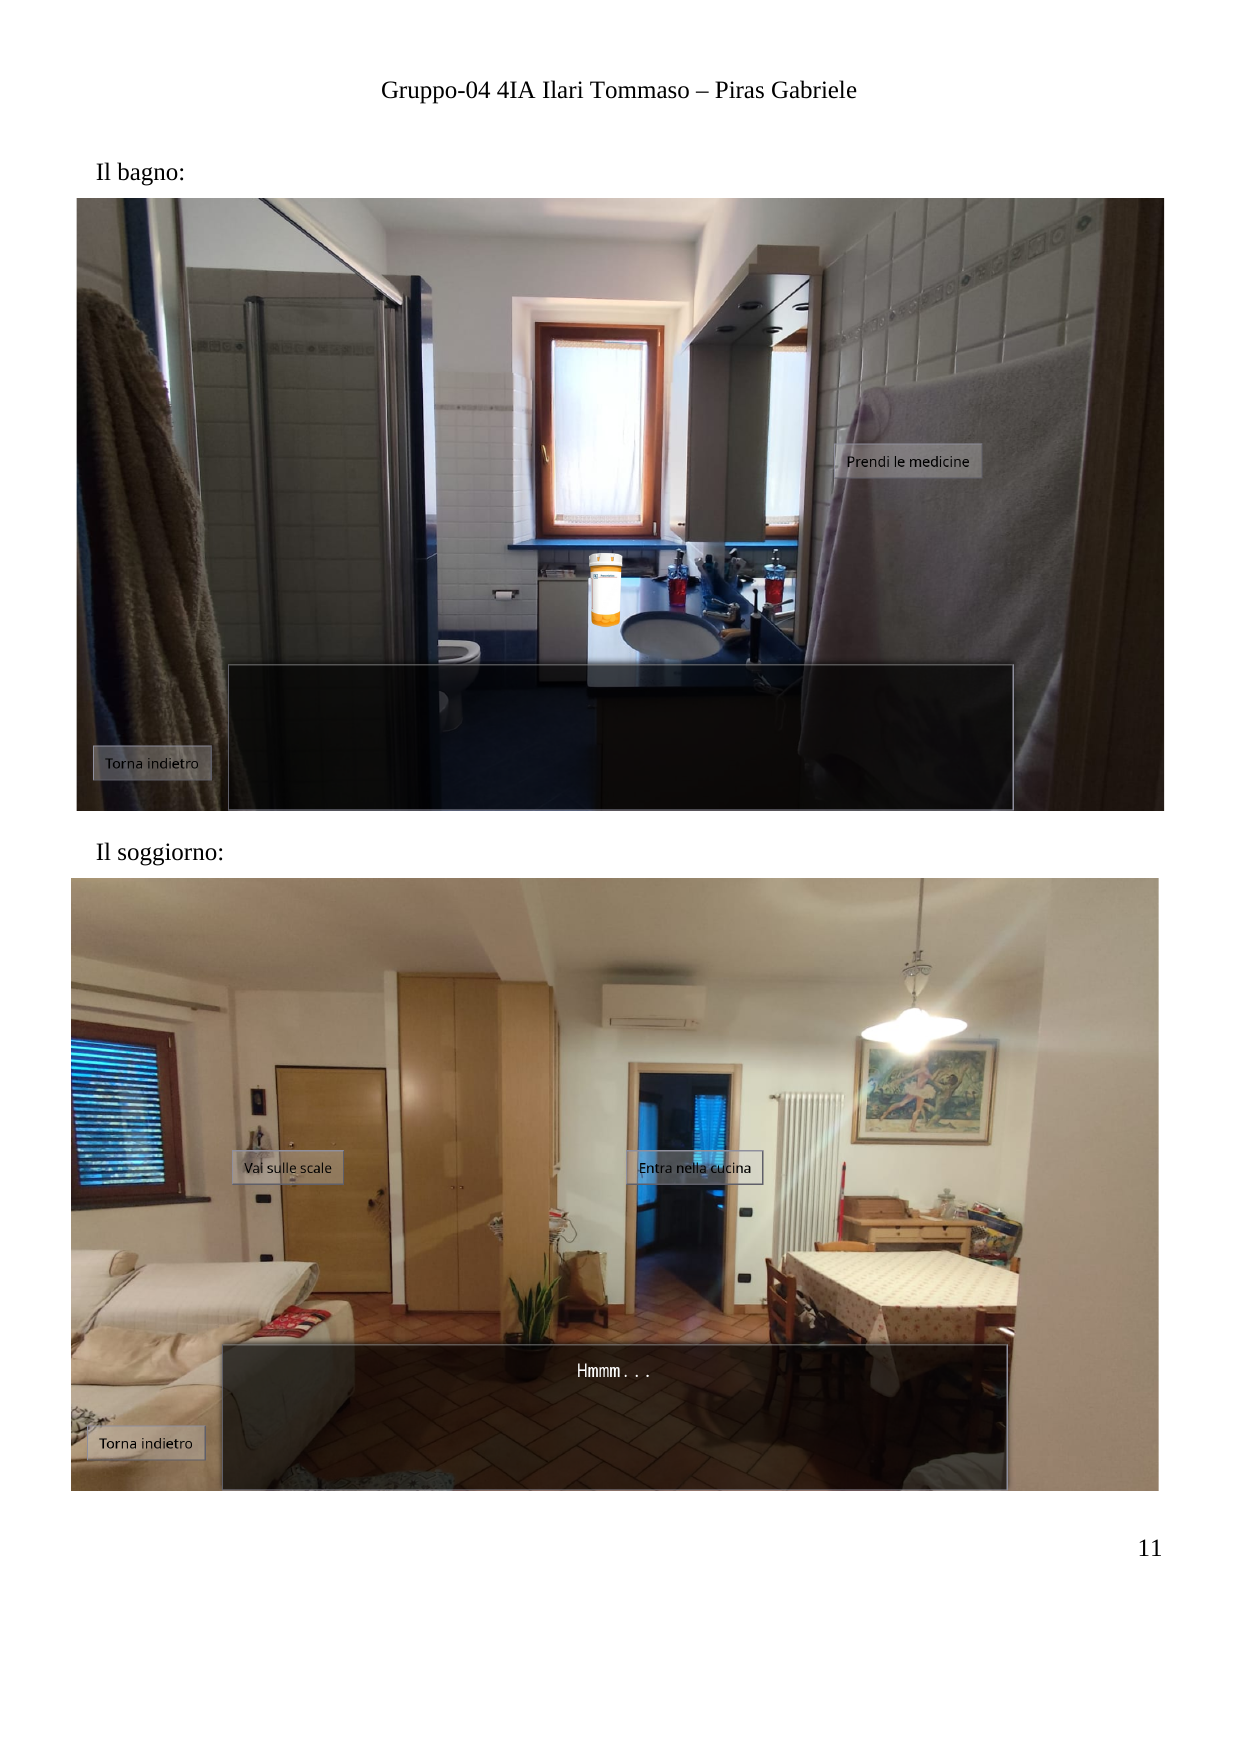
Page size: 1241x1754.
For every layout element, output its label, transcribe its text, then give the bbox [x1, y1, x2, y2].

picture [71, 878, 1159, 1491]
text Il bagno: [96, 159, 1161, 186]
picture [76, 198, 1165, 811]
text Il soggiorno: [96, 839, 1161, 866]
